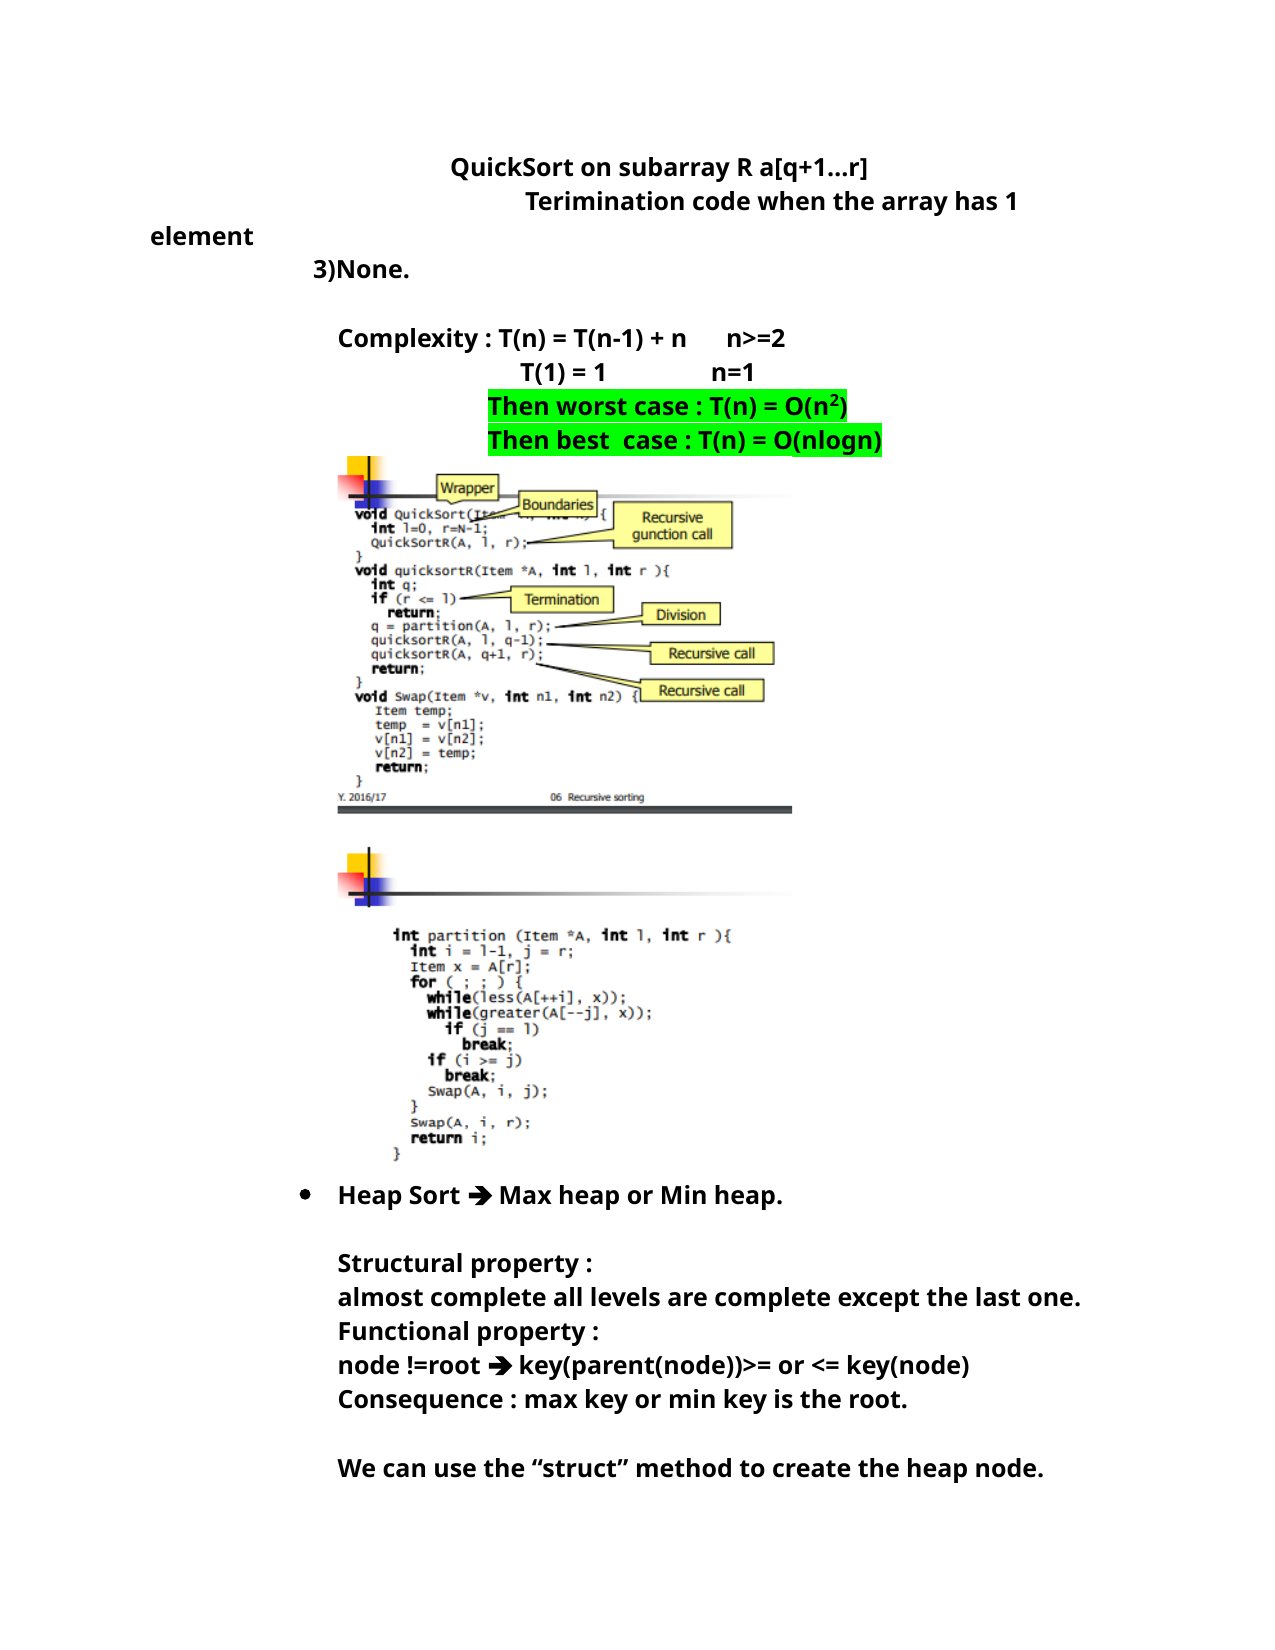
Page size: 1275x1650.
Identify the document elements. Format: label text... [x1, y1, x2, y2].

subtitle Functional property : node !=root  key(parent(node))>= or <= key(node) [337, 1314, 1125, 1382]
subtitle Consequence : max key or min key is the root. [337, 1382, 1125, 1416]
subtitle QuickSort on subarray R a[q+1…r] [150, 150, 1125, 184]
subtitle Complexity : T(n) = T(n-1) + n n>=2 [337, 320, 1125, 354]
subtitle T(1) = 1 n=1 [337, 354, 1125, 388]
subtitle Then worst case : T(n) = O(n2) [337, 388, 1125, 422]
subtitle Heap Sort  Max heap or Min heap. Structural property : almost complete all levels are complete except the last one. [300, 1178, 1125, 1314]
subtitle Terimination code when the array has 1 element [150, 184, 1125, 252]
subtitle We can use the “struct” method to create the heap node. [337, 1450, 1125, 1484]
subtitle 3)None. [150, 252, 1125, 286]
subtitle Then best case : T(n) = O(nlogn) [337, 422, 1125, 457]
